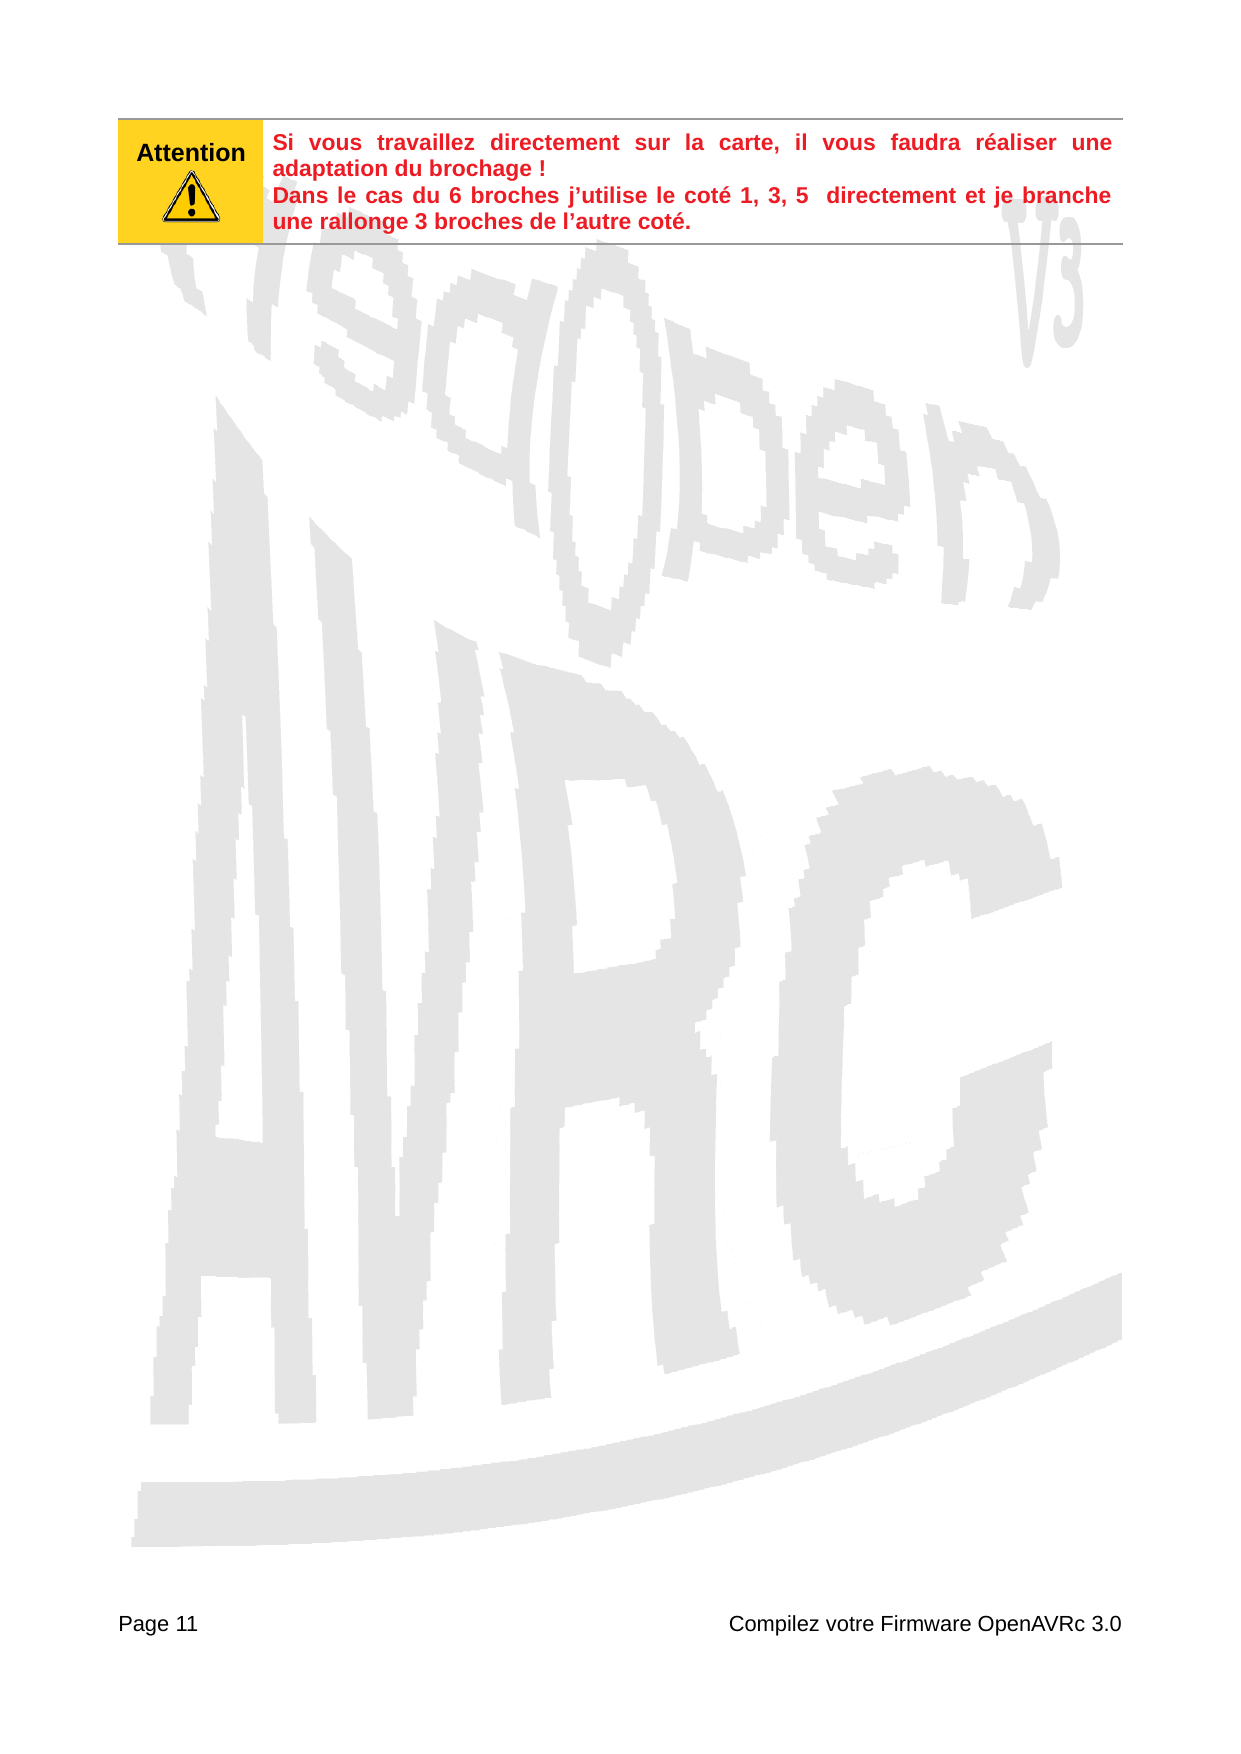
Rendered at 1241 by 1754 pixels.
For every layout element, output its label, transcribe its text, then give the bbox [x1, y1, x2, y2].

table_header Si vous travaillez directement sur la carte, il vous faudra réaliser une adaptation du brochage ! Dans le cas du 6 broches j’utilise le coté 1, 3, 5 directement et je branche une rallonge 3 broches de l’autre coté. [264, 120, 1122, 243]
picture [158, 166, 224, 226]
table_header Attention [118, 120, 263, 243]
